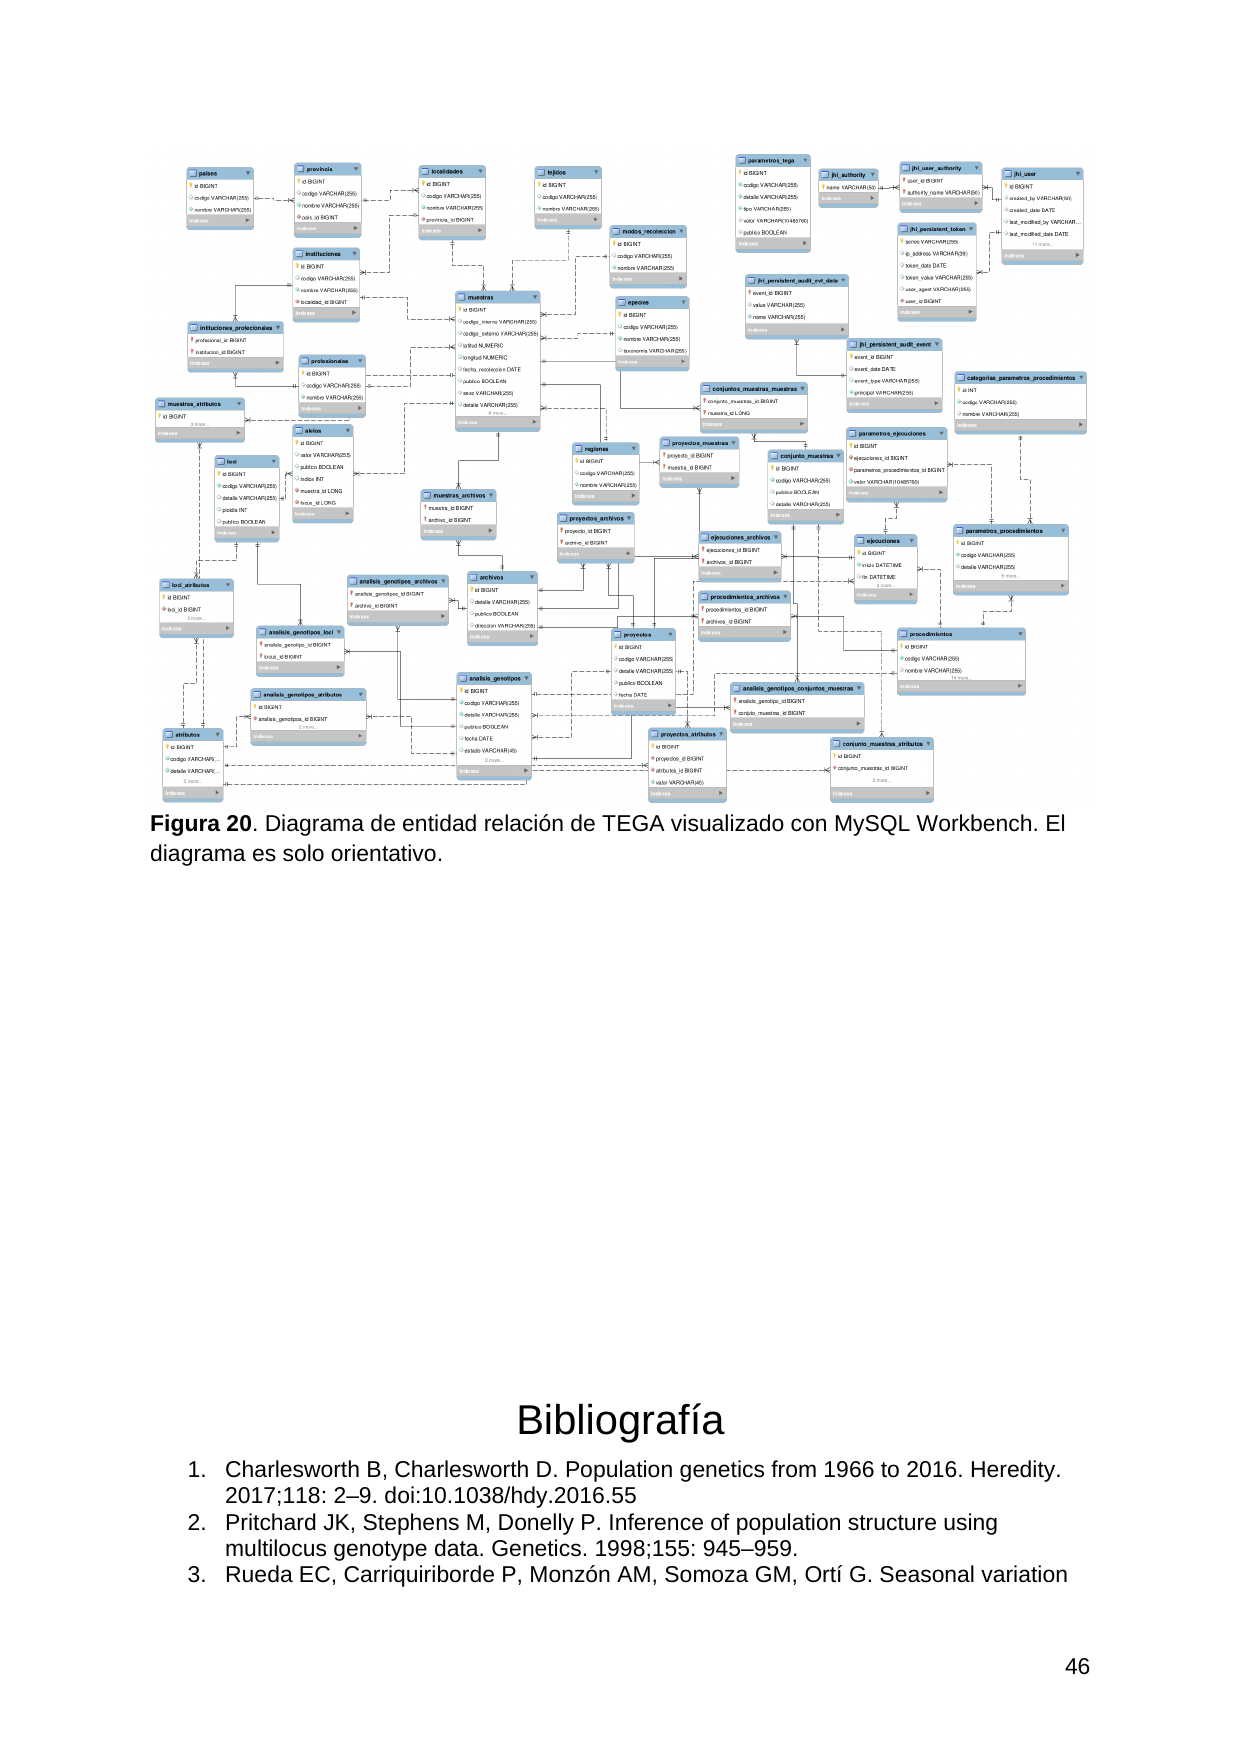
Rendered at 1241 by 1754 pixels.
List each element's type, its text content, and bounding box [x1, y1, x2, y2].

list Pritchard JK, Stephens M, Donelly P. Inference of population structure using multilocus genotype data. Genetics. 1998;155: 945–959. [187, 1509, 1090, 1561]
list Rueda EC, Carriquiriborde P, Monzón AM, Somoza GM, Ortí G. Seasonal variation [187, 1561, 1090, 1588]
subtitle Bibliografía [150, 1396, 1090, 1443]
text Figura 20. Diagrama de entidad relación de TEGA visualizado con MySQL Workbench. El diagrama es solo orientativo. [150, 810, 1090, 867]
list Charlesworth B, Charlesworth D. Population genetics from 1966 to 2016. Heredity. 2017;118: 2–9. doi:10.1038/hdy.2016.55 [187, 1456, 1090, 1509]
picture [150, 150, 1091, 807]
